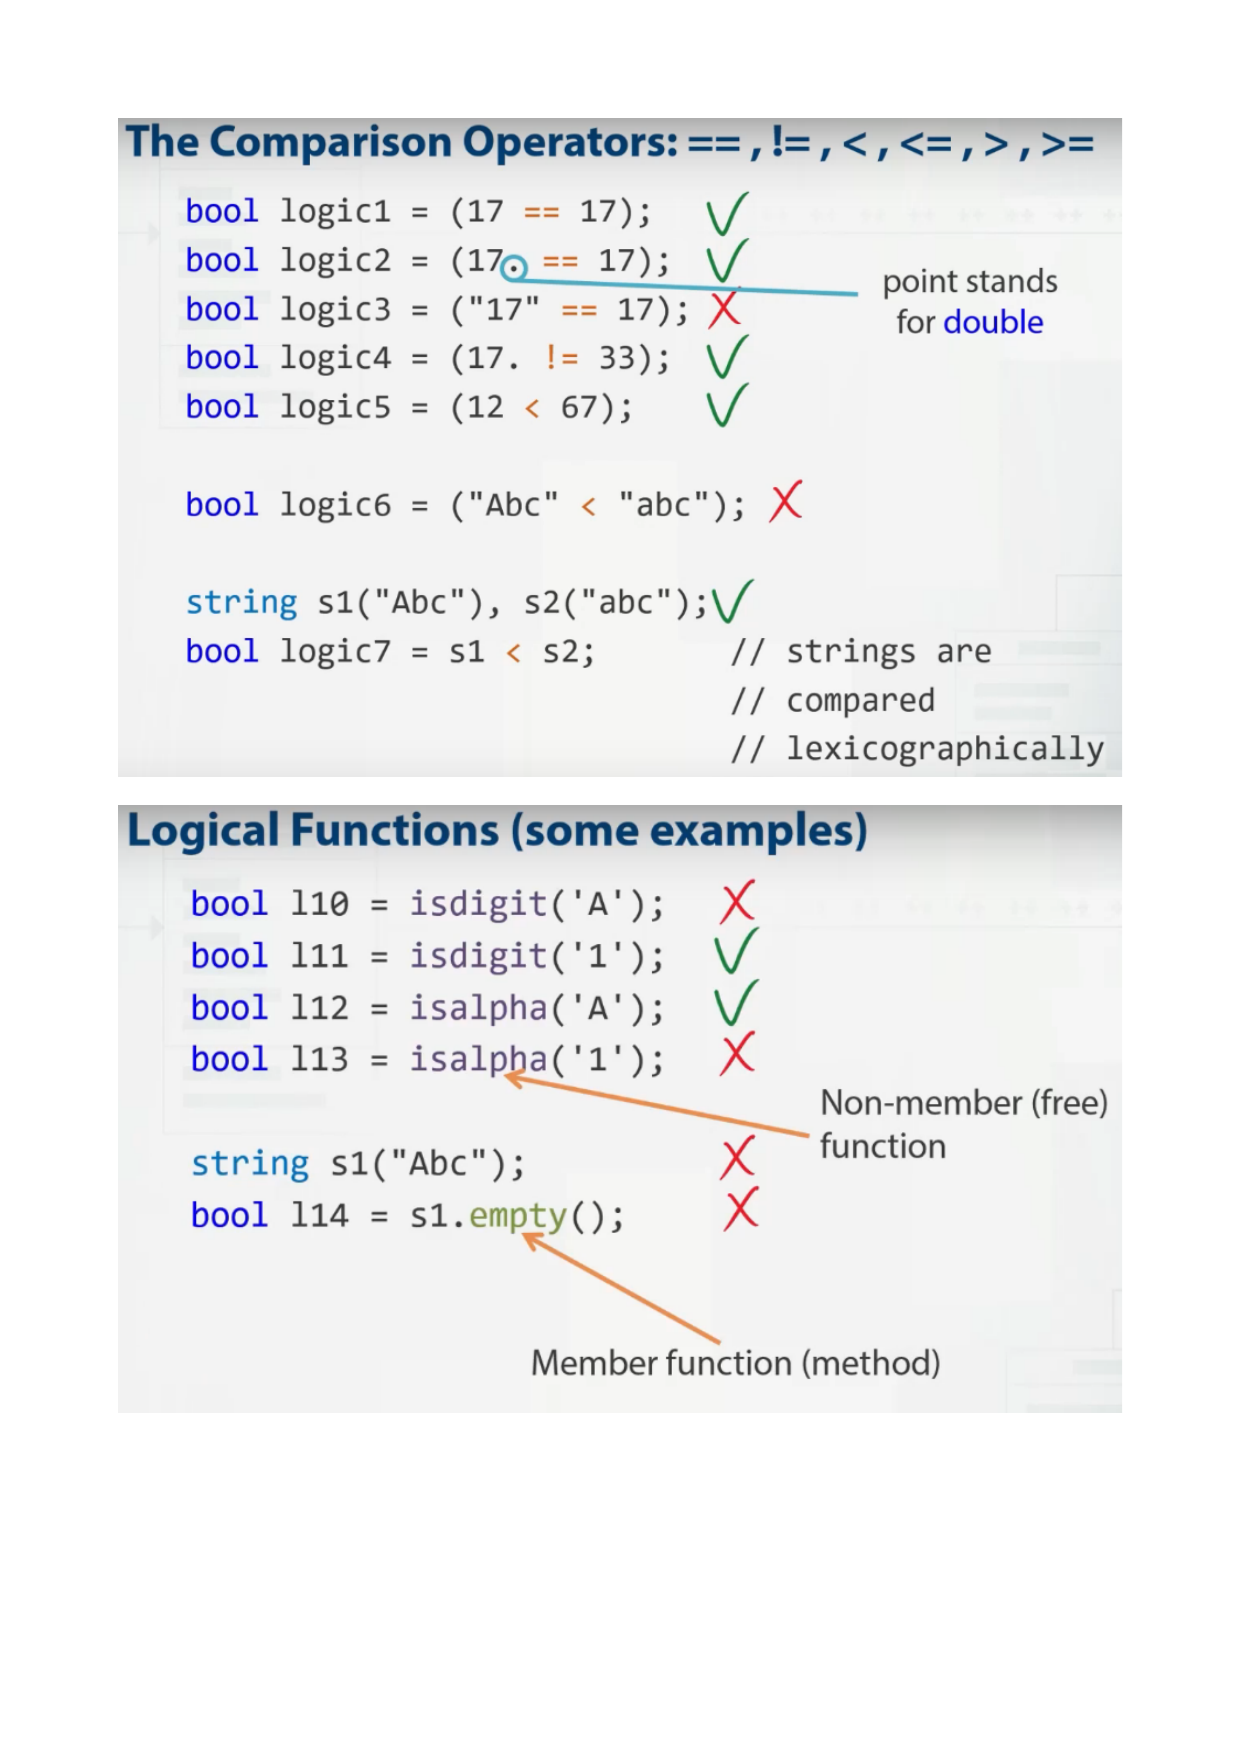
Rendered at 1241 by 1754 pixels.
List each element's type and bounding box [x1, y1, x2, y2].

picture [118, 805, 1123, 1413]
picture [118, 118, 1123, 777]
